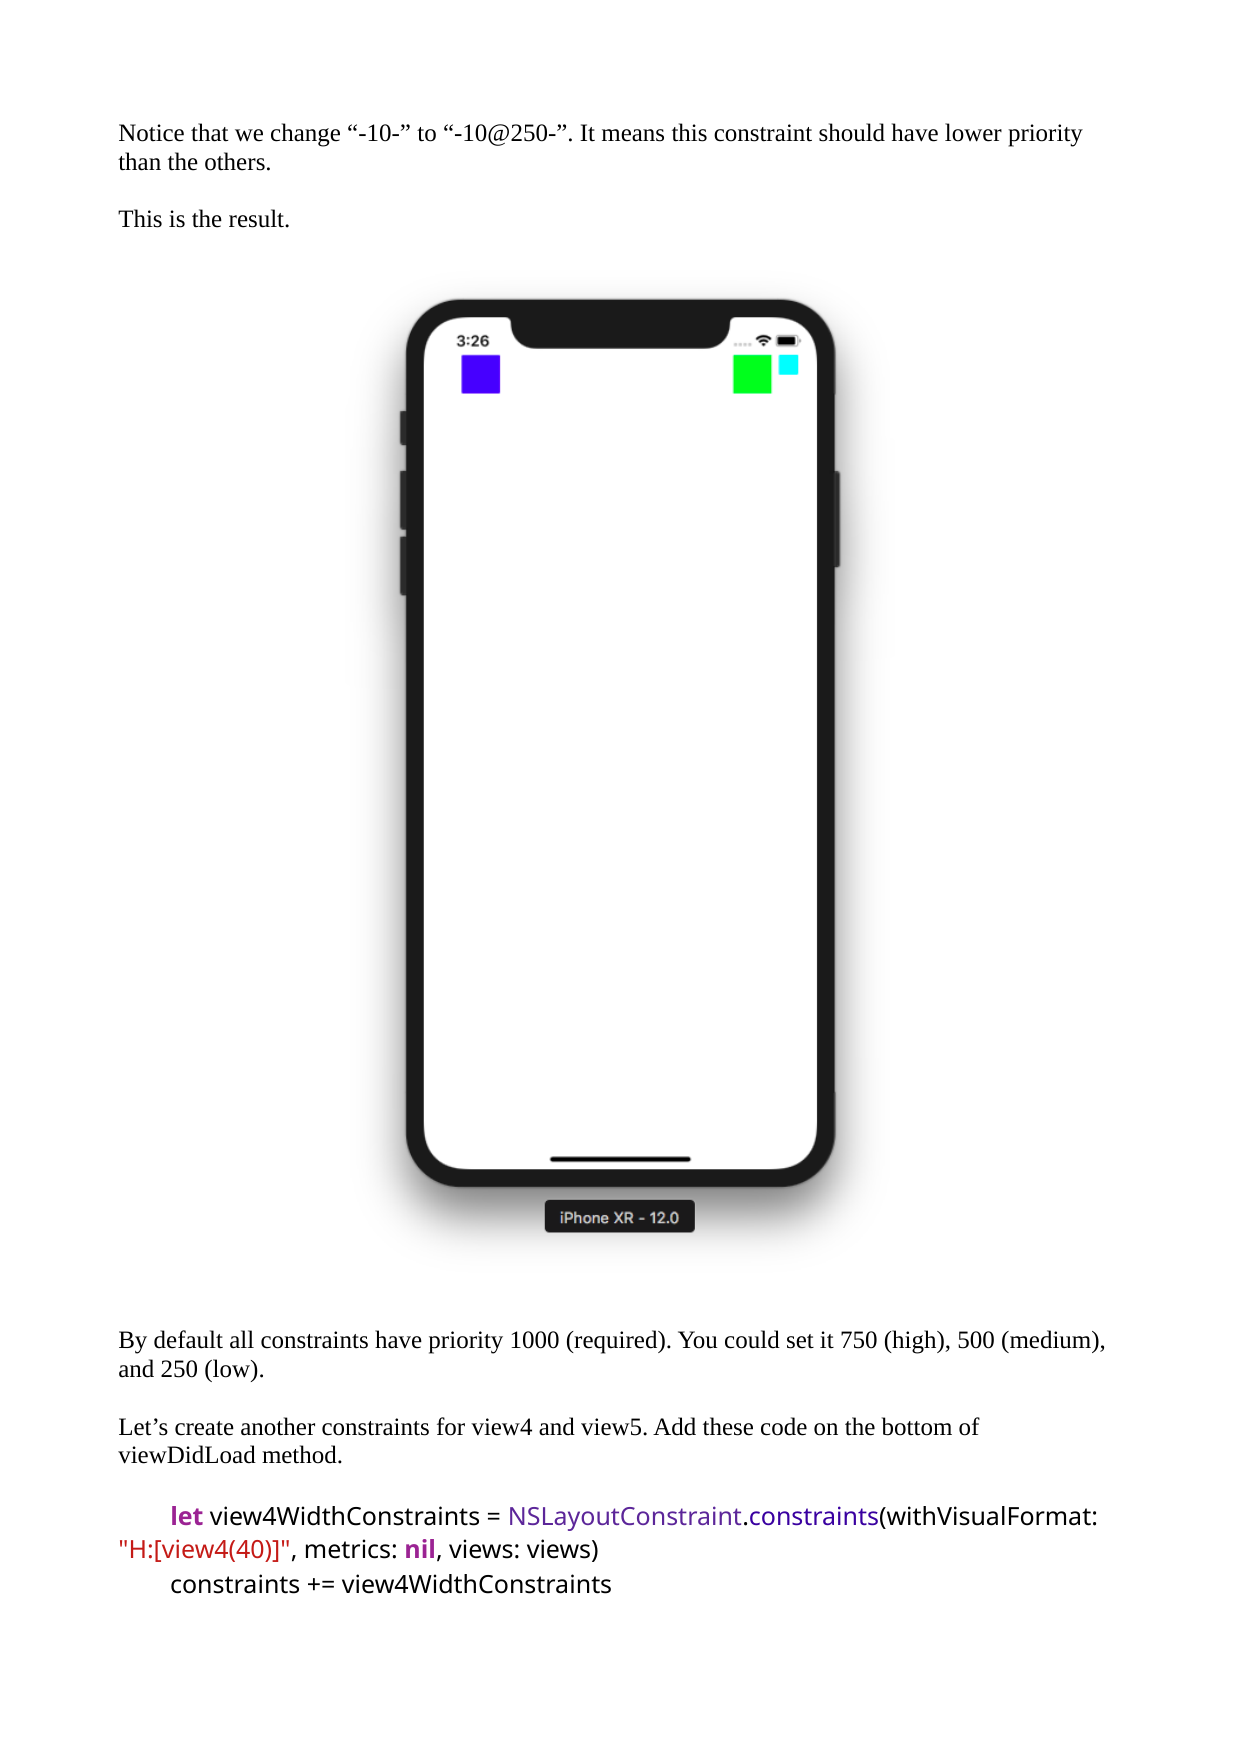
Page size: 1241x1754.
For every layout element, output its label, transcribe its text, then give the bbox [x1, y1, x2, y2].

text let view4WidthConstraints = NSLayoutConstraint.constraints(withVisualFormat: "H:[view4(40)]", metrics: nil, views: views) [118, 1498, 1122, 1566]
text By default all constraints have priority 1000 (required). You could set it 750 (high), 500 (medium), and 250 (low). [118, 1326, 1122, 1383]
text Let’s create another constraints for view4 and view5. Add these code on the bottom of viewDidLoad method. [118, 1412, 1122, 1469]
text constraints += view4WidthConstraints [118, 1566, 1122, 1600]
text Notice that we change “-10-” to “-10@250-”. It means this constraint should have lower priority than the others. [118, 118, 1122, 176]
text This is the result. [118, 204, 1122, 233]
picture [330, 261, 911, 1282]
